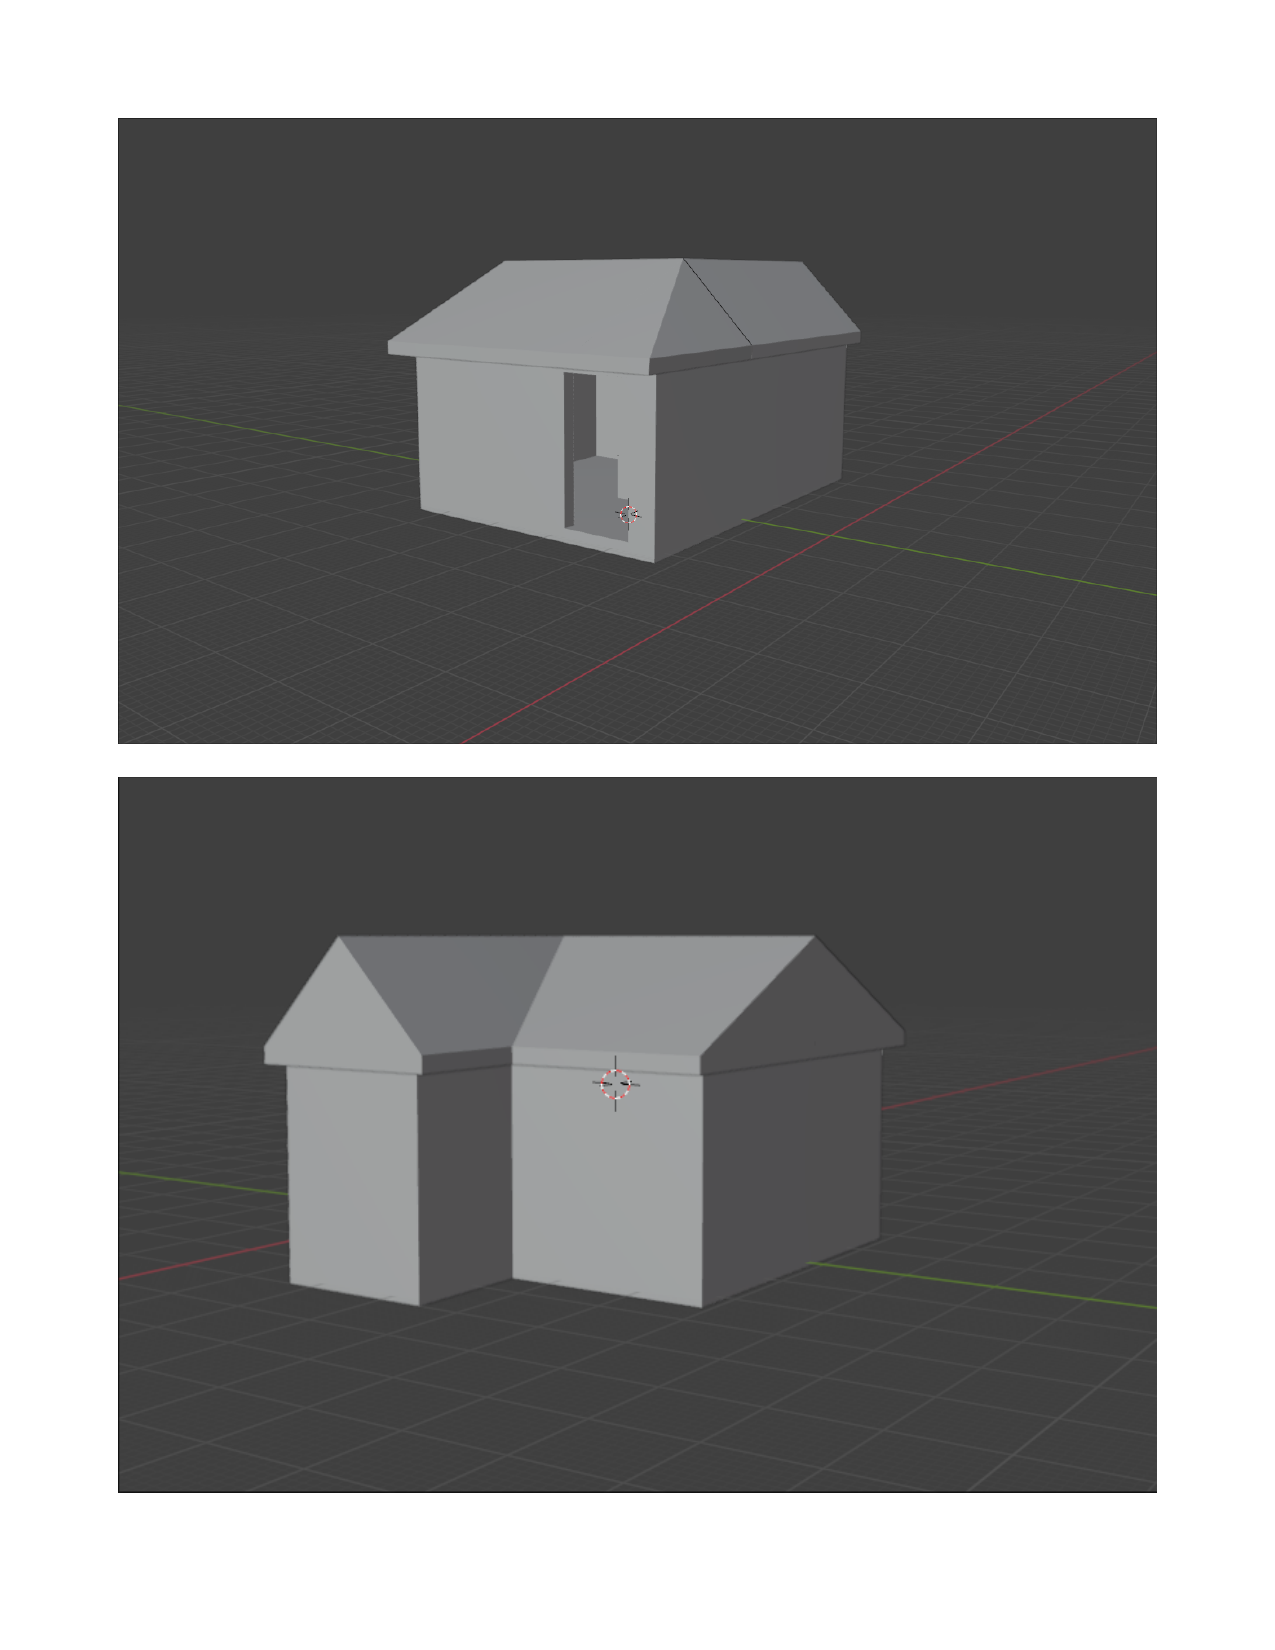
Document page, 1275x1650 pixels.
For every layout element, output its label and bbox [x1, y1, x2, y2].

picture [118, 118, 1157, 744]
picture [118, 777, 1157, 1493]
